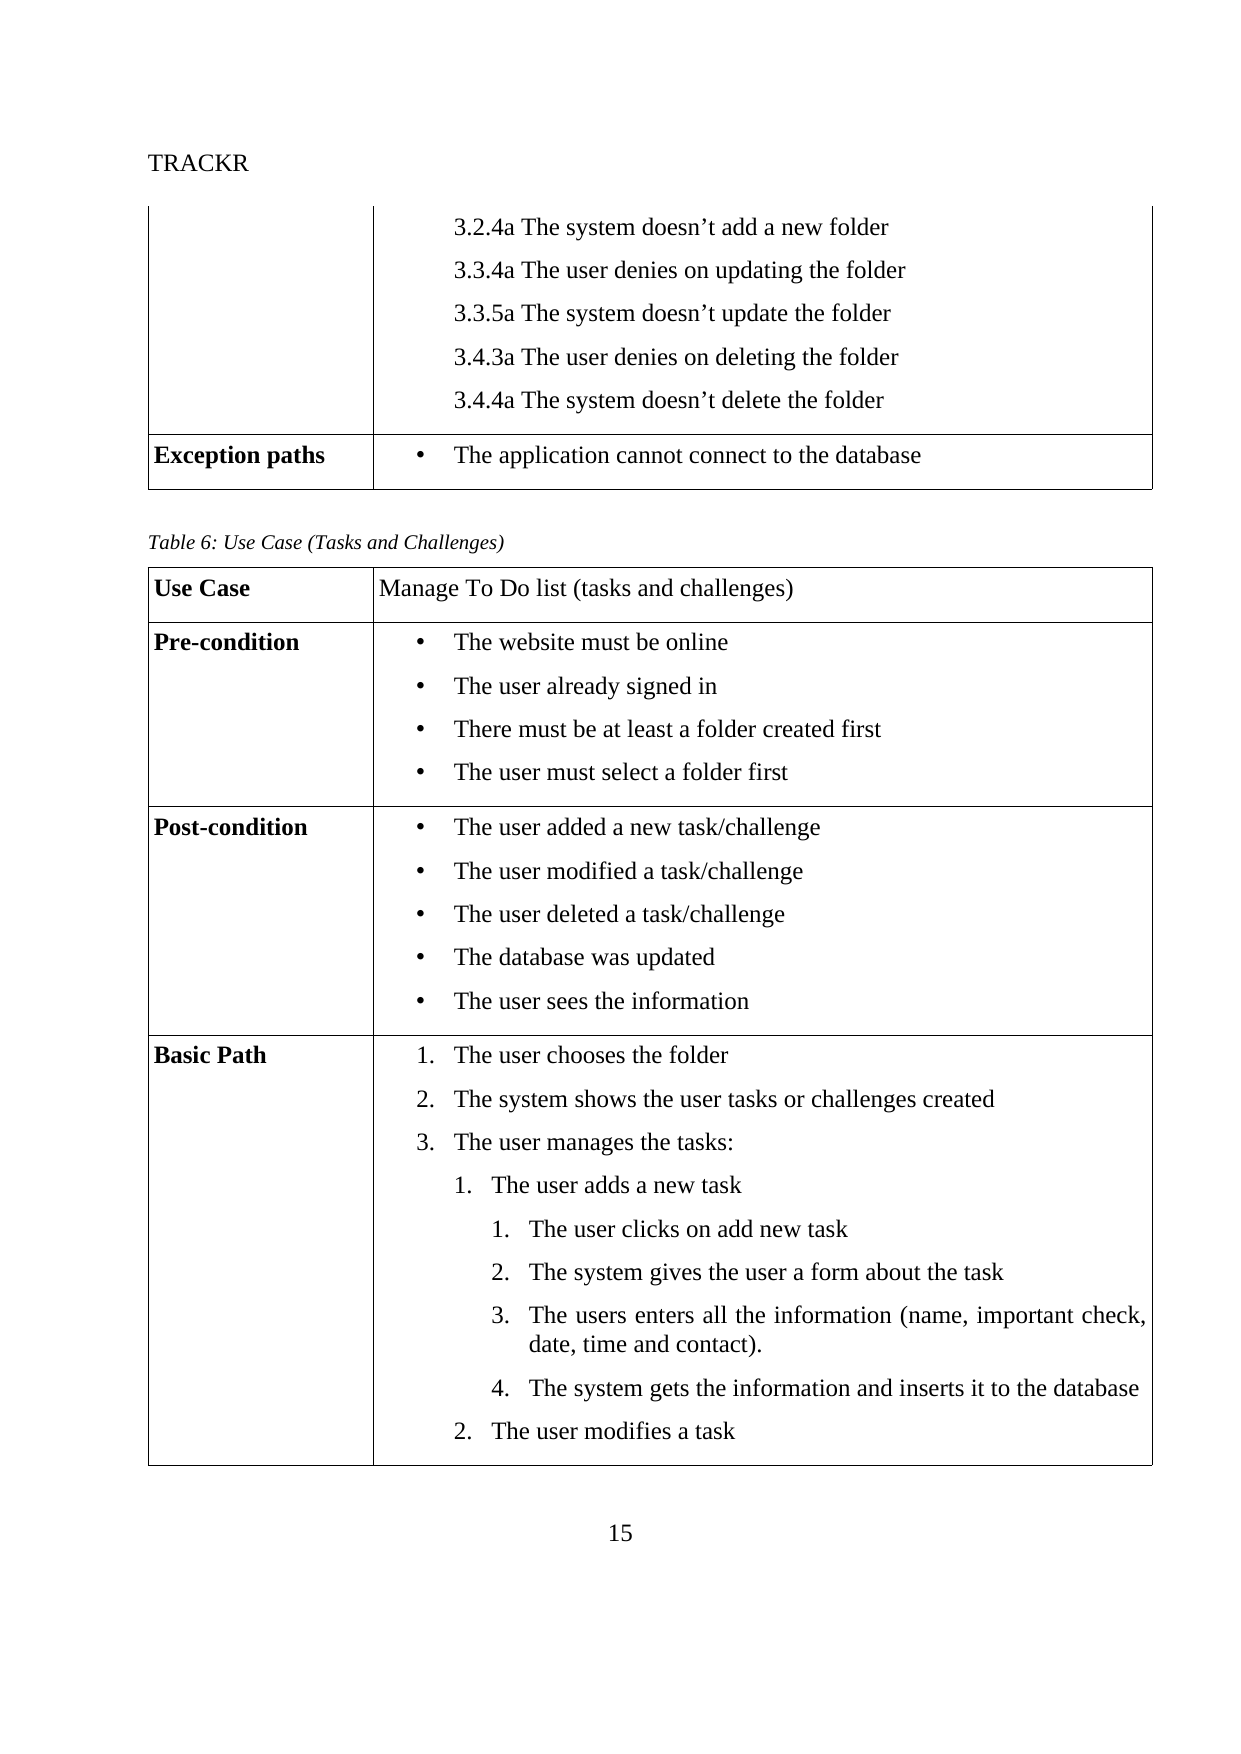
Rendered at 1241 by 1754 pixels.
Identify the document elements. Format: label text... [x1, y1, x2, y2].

table_cell The website must be online The user already signed in There must be at least a folder created first The user must select a folder first [374, 623, 1152, 806]
table_cell Exception paths [149, 435, 373, 489]
table_cell Post-condition [149, 807, 373, 1035]
table_cell 3.2.4a The system doesn’t add a new folder 3.3.4a The user denies on updating the folder 3.3.5a The system doesn’t update the folder 3.4.3a The user denies on deleting the folder 3.4.4a The system doesn’t delete the folder [374, 206, 1152, 434]
table_cell The user chooses the folder The system shows the user tasks or challenges created The user manages the tasks: The user adds a new task The user clicks on add new task The system gives the user a form about the task The users enters all the information (name, important check, date, time and contact). The system gets the information and inserts it to the database The user modifies a task The user clicks on the specific task to update The system loads the task information to update The user changes the information about the task and confirms The System updates the information to the database The user deletes a task The user clicks on the specific task to delete The system asks the user to delete The user confirms it. The system deletes the task from the database [374, 1036, 1152, 1465]
table_header Use Case [149, 568, 373, 622]
table_cell Basic Path [149, 1036, 373, 1465]
table_cell [149, 206, 373, 434]
table_header Manage To Do list (tasks and challenges) [374, 568, 1152, 622]
table_cell The application cannot connect to the database [374, 435, 1152, 489]
table_cell The user added a new task/challenge The user modified a task/challenge The user deleted a task/challenge The database was updated The user sees the information [374, 807, 1152, 1035]
text Table 6: Use Case (Tasks and Challenges) [148, 530, 1093, 554]
table_cell Pre-condition [149, 623, 373, 806]
